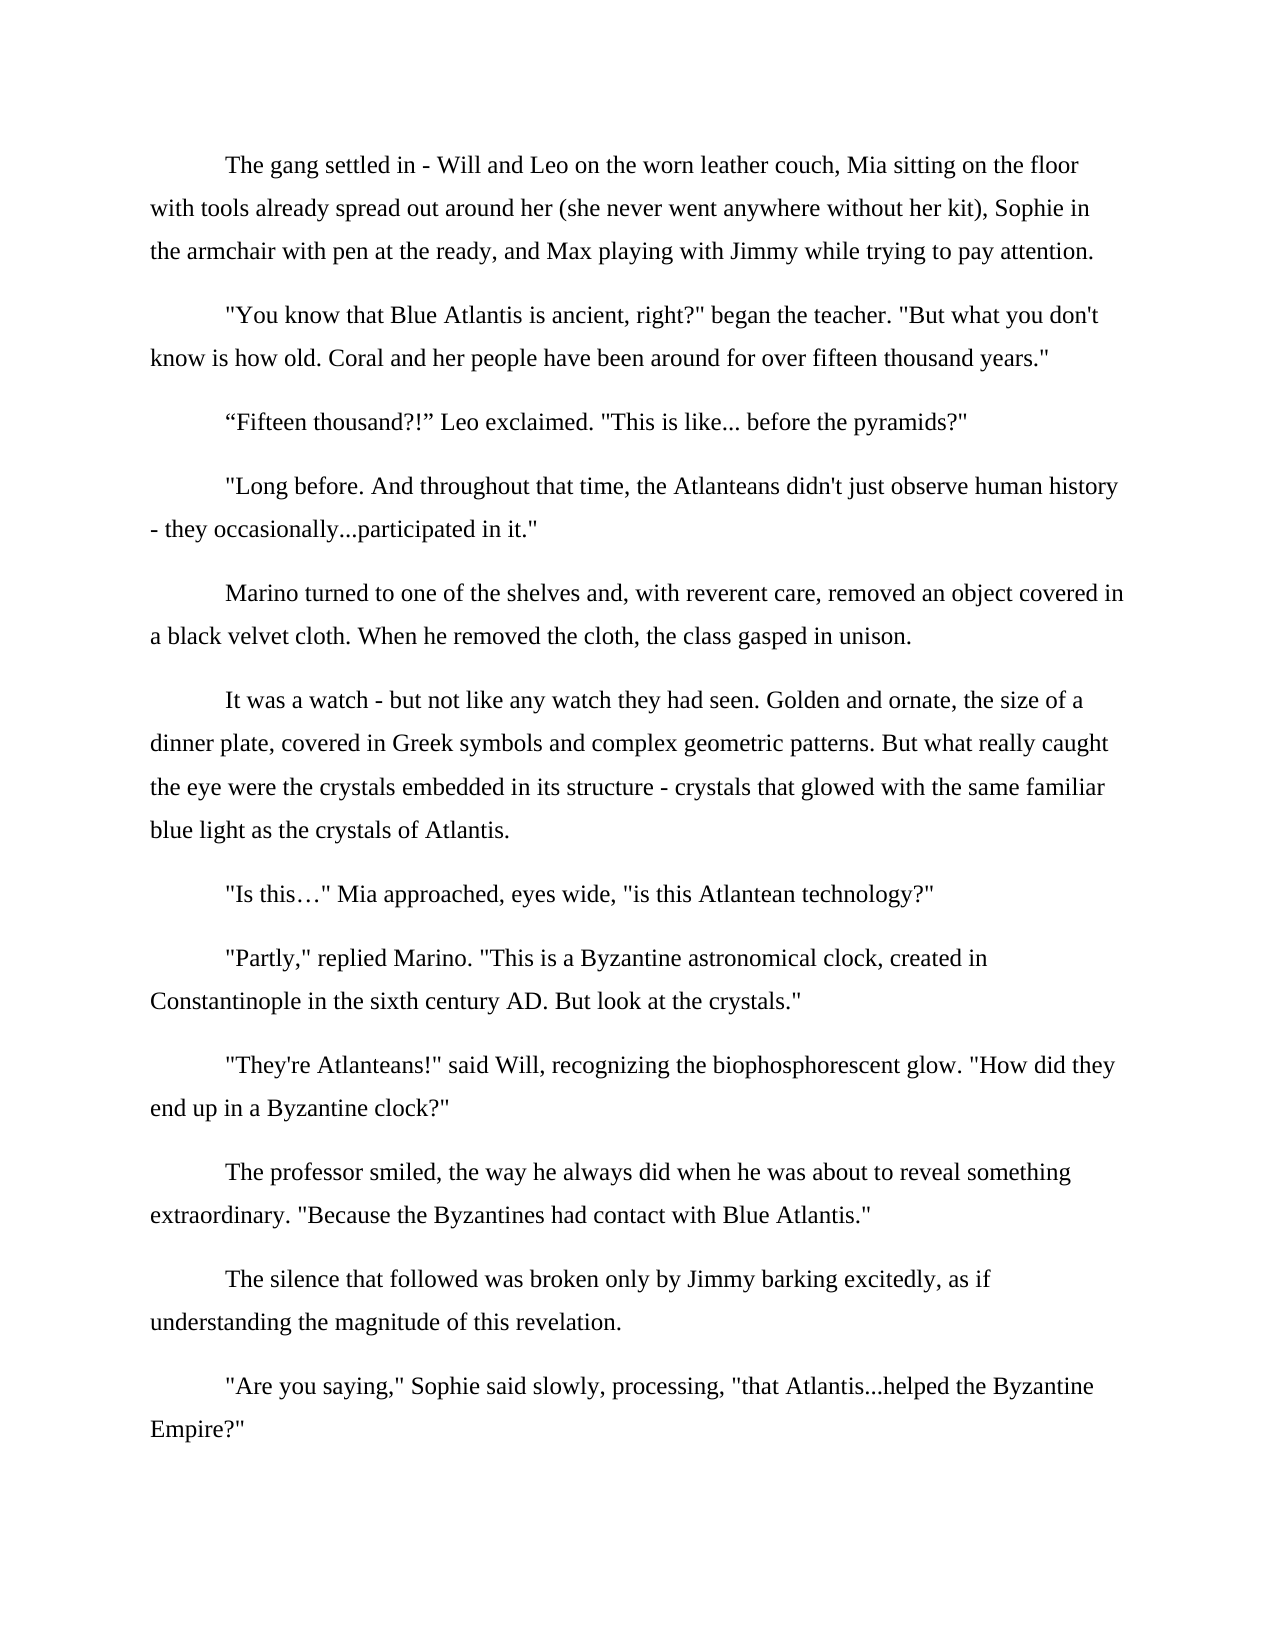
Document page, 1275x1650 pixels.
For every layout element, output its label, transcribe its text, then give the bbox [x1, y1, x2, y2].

text "Are you saying," Sophie said slowly, processing, "that Atlantis...helped the Byzantine Empire?" [150, 1371, 1125, 1443]
text "Partly," replied Marino. "This is a Byzantine astronomical clock, created in Constantinople in the sixth century AD. But look at the crystals." [150, 943, 1125, 1014]
text It was a watch - but not like any watch they had seen. Golden and ornate, the size of a dinner plate, covered in Greek symbols and complex geometric patterns. But what really caught the eye were the crystals embedded in its structure - crystals that glowed with the same familiar blue light as the crystals of Atlantis. [150, 685, 1125, 843]
text "You know that Blue Atlantis is ancient, right?" began the teacher. "But what you don't know is how old. Coral and her people have been around for over fifteen thousand years." [150, 300, 1125, 372]
text The gang settled in - Will and Leo on the worn leather couch, Mia sitting on the floor with tools already spread out around her (she never went anywhere without her kit), Sophie in the armchair with pen at the ready, and Max playing with Jimmy while trying to pay attention. [150, 150, 1125, 265]
text "Is this…" Mia approached, eyes wide, "is this Atlantean technology?" [150, 879, 1125, 907]
text “Fifteen thousand?!” Leo exclaimed. "This is like... before the pyramids?" [150, 407, 1125, 436]
text "They're Atlanteans!" said Will, recognizing the biophosphorescent glow. "How did they end up in a Byzantine clock?" [150, 1050, 1125, 1122]
text Marino turned to one of the shelves and, with reverent care, removed an object covered in a black velvet cloth. When he removed the cloth, the class gasped in unison. [150, 578, 1125, 650]
text "Long before. And throughout that time, the Atlanteans didn't just observe human history - they occasionally...participated in it." [150, 471, 1125, 543]
text The professor smiled, the way he always did when he was about to reveal something extraordinary. "Because the Byzantines had contact with Blue Atlantis." [150, 1157, 1125, 1229]
text The silence that followed was broken only by Jimmy barking excitedly, as if understanding the magnitude of this revelation. [150, 1264, 1125, 1336]
